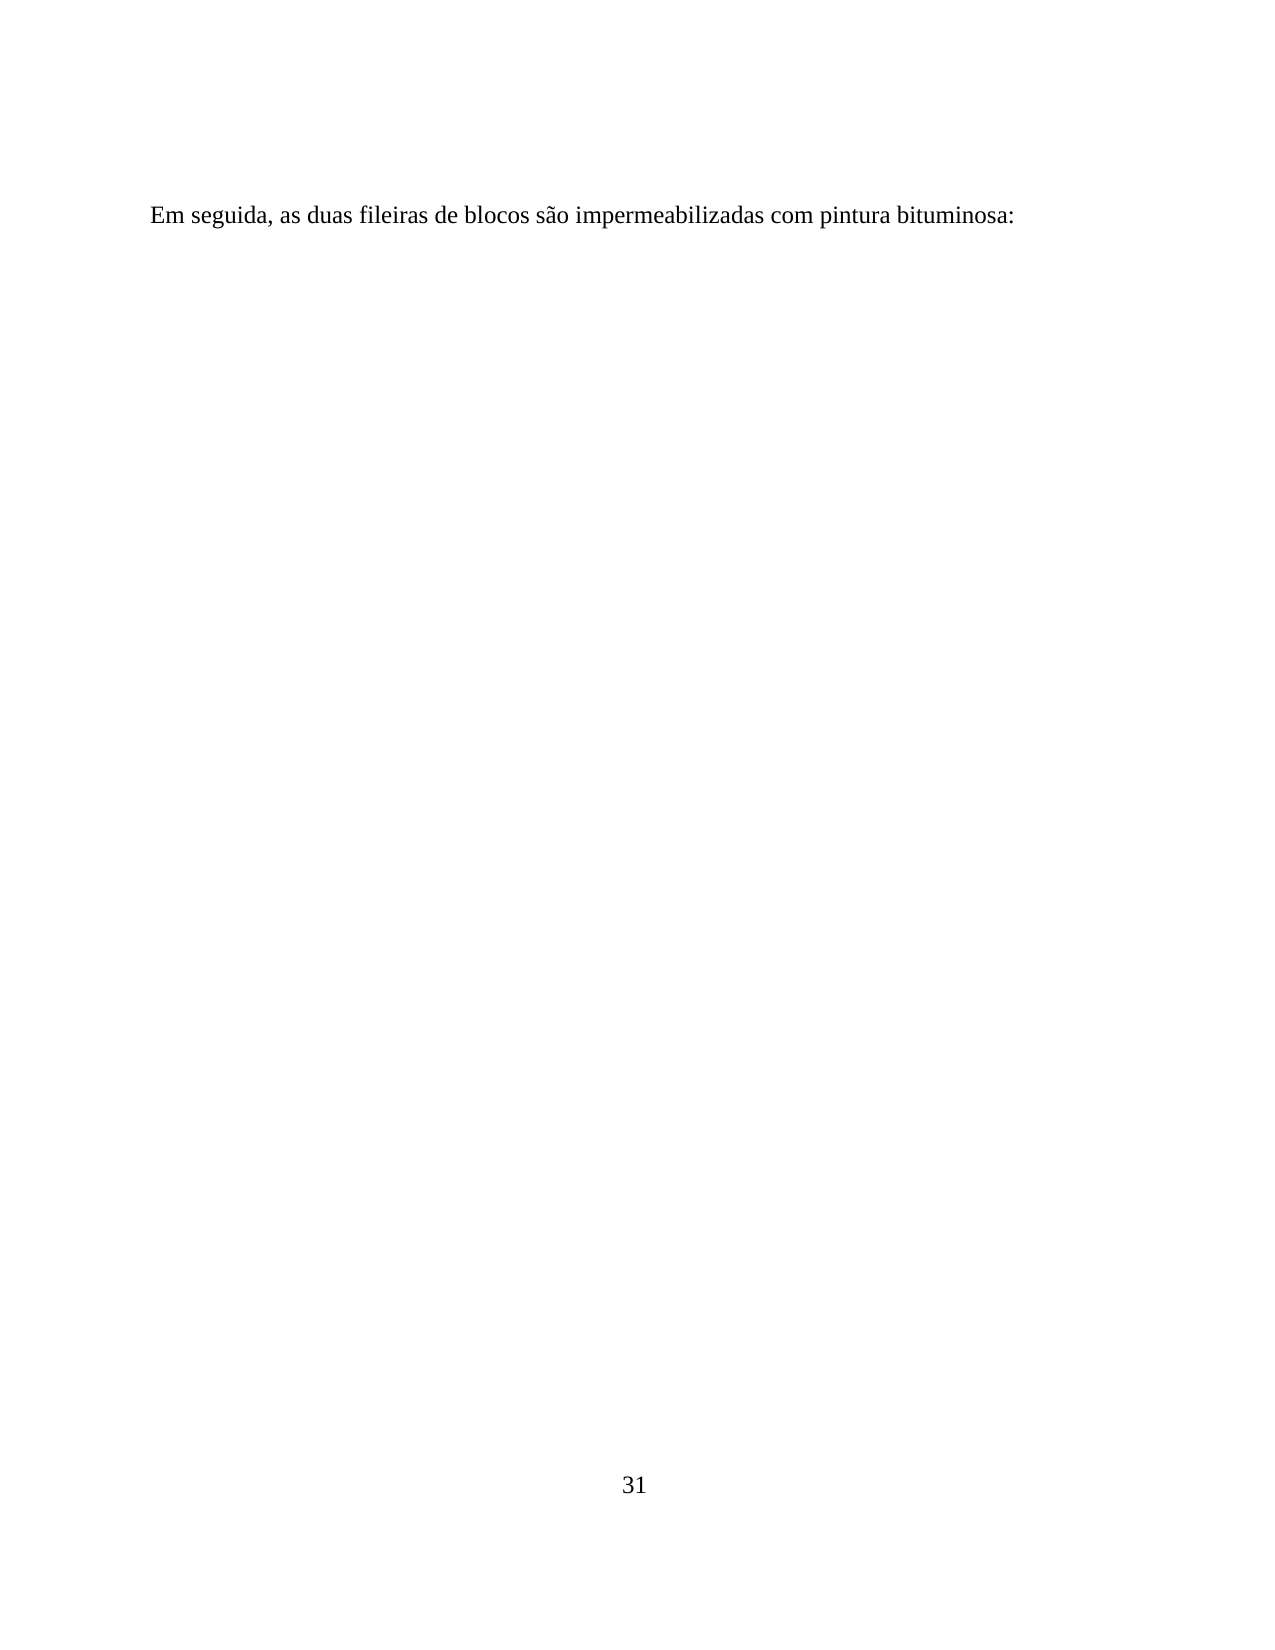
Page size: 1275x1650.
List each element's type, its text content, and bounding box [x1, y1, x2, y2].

text Em seguida, as duas fileiras de blocos são impermeabilizadas com pintura bituminosa: [150, 200, 1125, 229]
